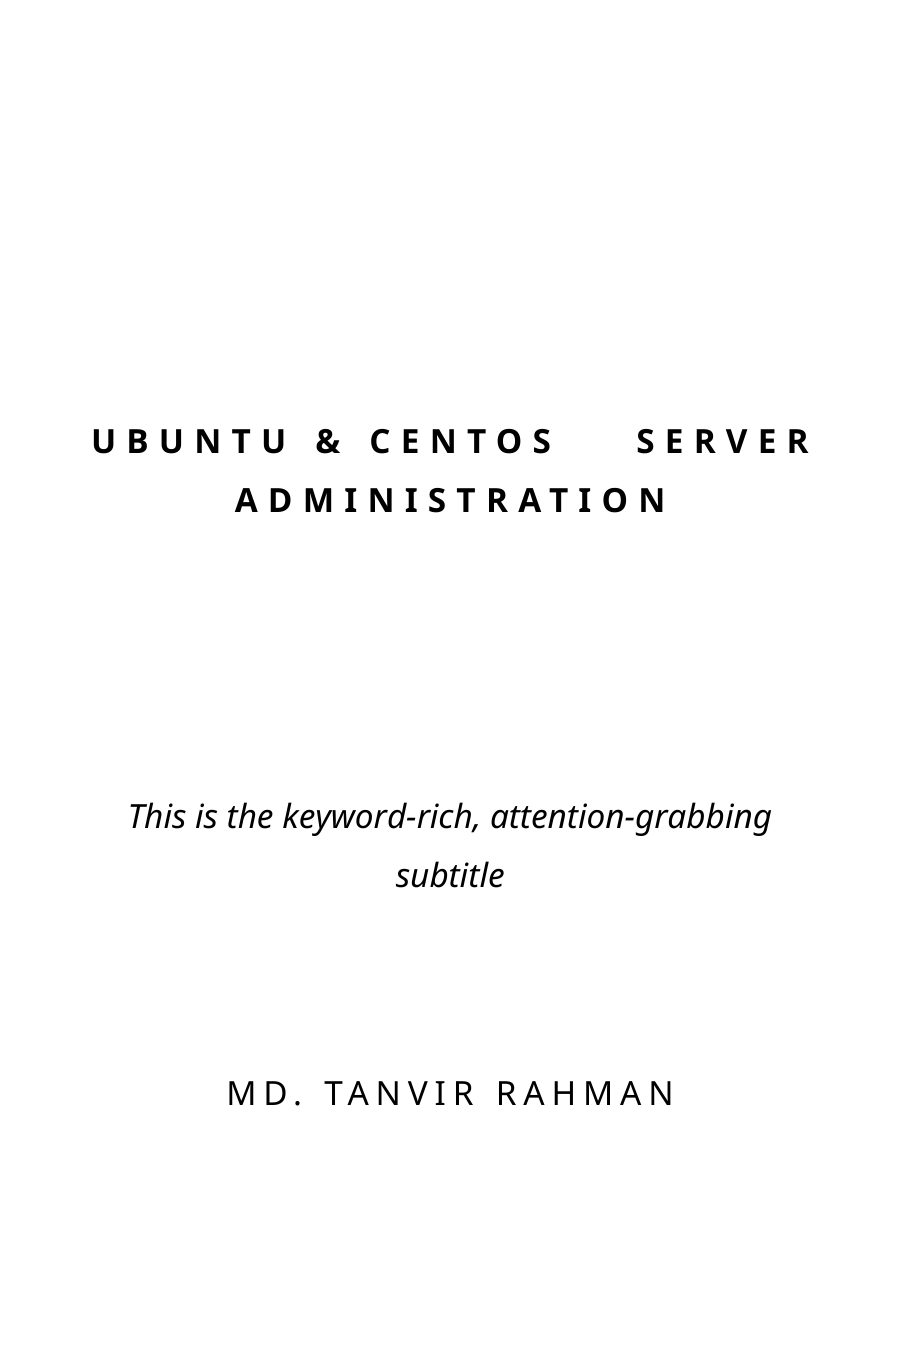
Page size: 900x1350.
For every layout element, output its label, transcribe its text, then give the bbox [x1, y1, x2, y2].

text This is the keyword-rich, attention-grabbing subtitle [90, 793, 810, 897]
subtitle UBUNTU & CENTOS SERVER ADMINISTRATION [90, 417, 810, 522]
subtitle MD. TANVIR RAHMAN [90, 1069, 810, 1115]
